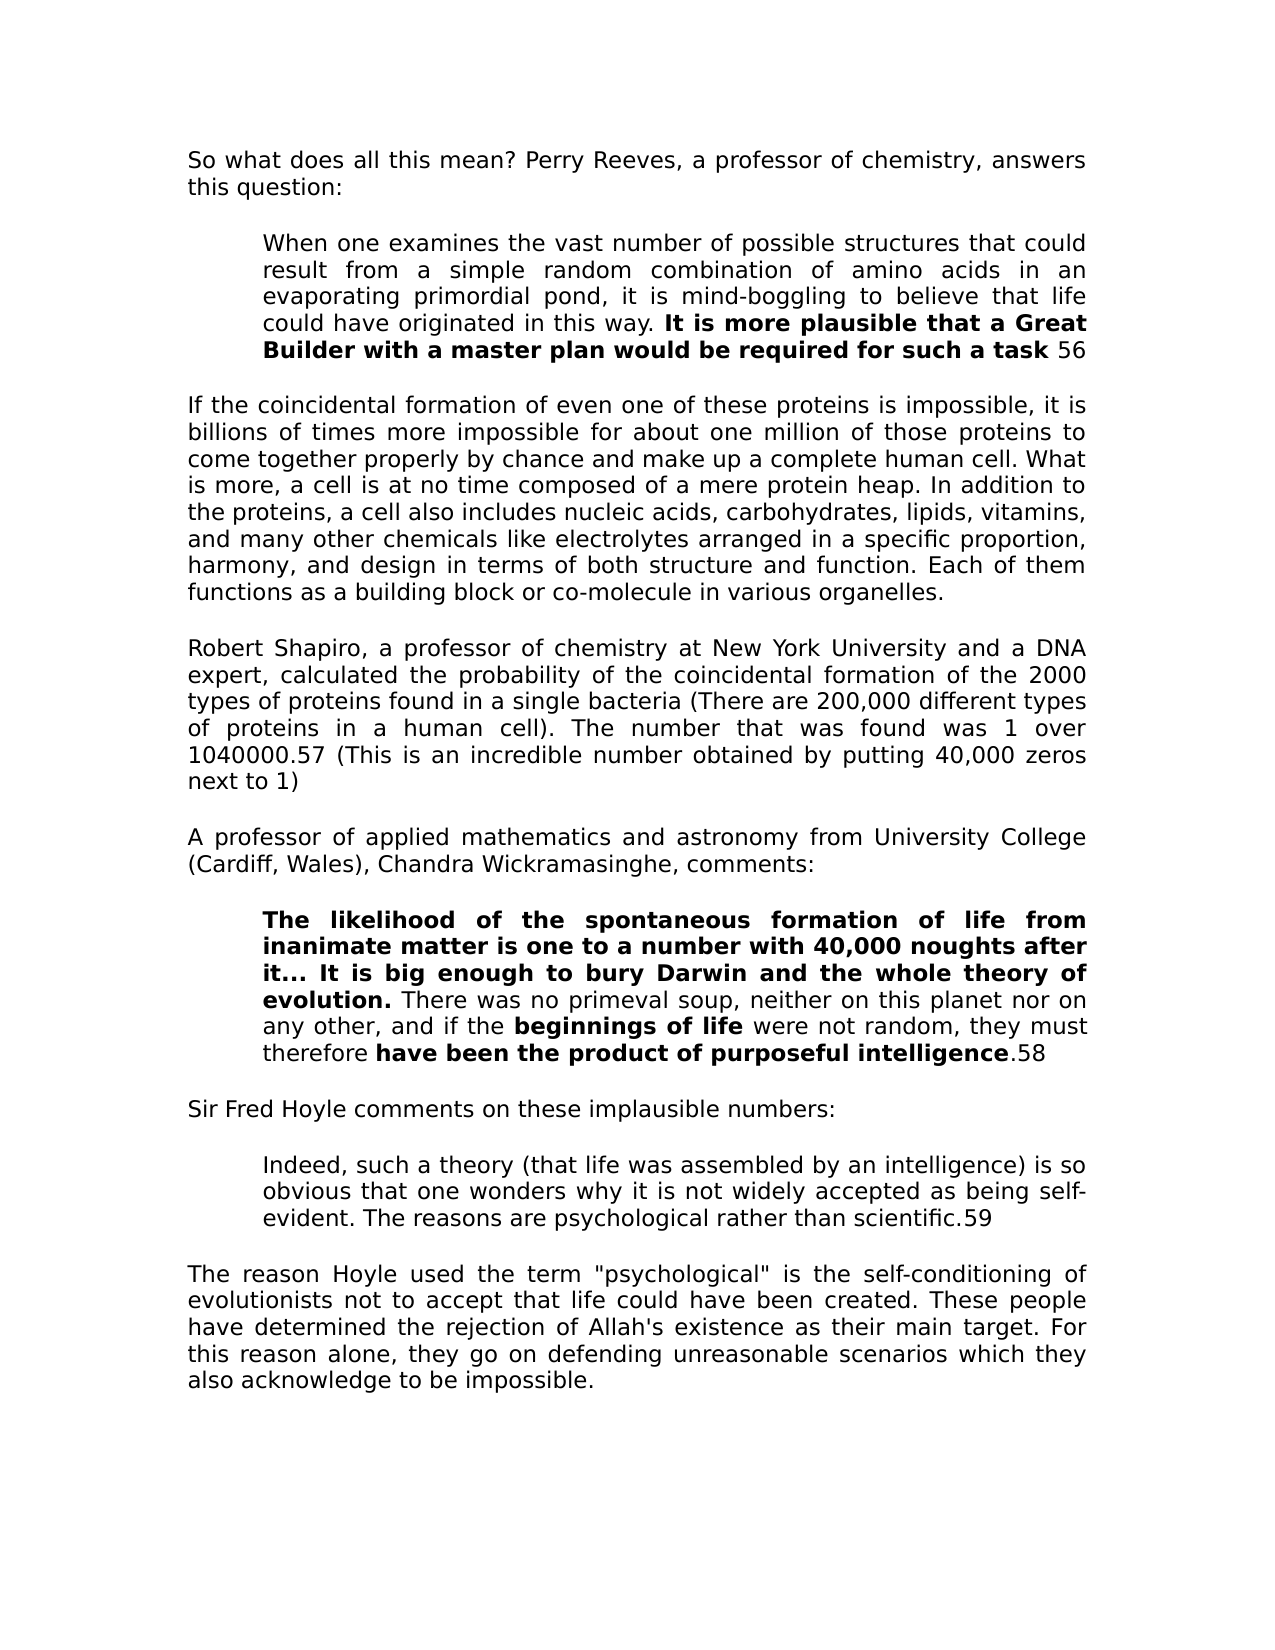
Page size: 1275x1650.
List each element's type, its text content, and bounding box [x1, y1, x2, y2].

text When one examines the vast number of possible structures that could result from a simple random combination of amino acids in an evaporating primordial pond, it is mind-boggling to believe that life could have originated in this way. It is more plausible that a Great Builder with a master plan would be required for such a task 56 [262, 230, 1088, 363]
text If the coincidental formation of even one of these proteins is impossible, it is billions of times more impossible for about one million of those proteins to come together properly by chance and make up a complete human cell. What is more, a cell is at no time composed of a mere protein heap. In addition to the proteins, a cell also includes nucleic acids, carbohydrates, lipids, vitamins, and many other chemicals like electrolytes arranged in a specific proportion, harmony, and design in terms of both structure and function. Each of them functions as a building block or co-molecule in various organelles. [187, 393, 1088, 606]
text Indeed, such a theory (that life was assembled by an intelligence) is so obvious that one wonders why it is not widely accepted as being self-evident. The reasons are psychological rather than scientific.59 [262, 1152, 1088, 1232]
text So what does all this mean? Perry Reeves, a professor of chemistry, answers this question: [187, 148, 1088, 201]
text Robert Shapiro, a professor of chemistry at New York University and a DNA expert, calculated the probability of the coincidental formation of the 2000 types of proteins found in a single bacteria (There are 200,000 different types of proteins in a human cell). The number that was found was 1 over 1040000.57 (This is an incredible number obtained by putting 40,000 zeros next to 1) [187, 635, 1088, 795]
text Sir Fred Hoyle comments on these implausible numbers: [187, 1096, 1088, 1123]
text A professor of applied mathematics and astronomy from University College (Cardiff, Wales), Chandra Wickramasinghe, comments: [187, 824, 1088, 878]
text The likelihood of the spontaneous formation of life from inanimate matter is one to a number with 40,000 noughts after it... It is big enough to bury Darwin and the whole theory of evolution. There was no primeval soup, neither on this planet nor on any other, and if the beginnings of life were not random, they must therefore have been the product of purposeful intelligence.58 [262, 907, 1088, 1067]
text The reason Hoyle used the term "psychological" is the self-conditioning of evolutionists not to accept that life could have been created. These people have determined the rejection of Allah's existence as their main target. For this reason alone, they go on defending unreasonable scenarios which they also acknowledge to be impossible. [187, 1261, 1088, 1394]
